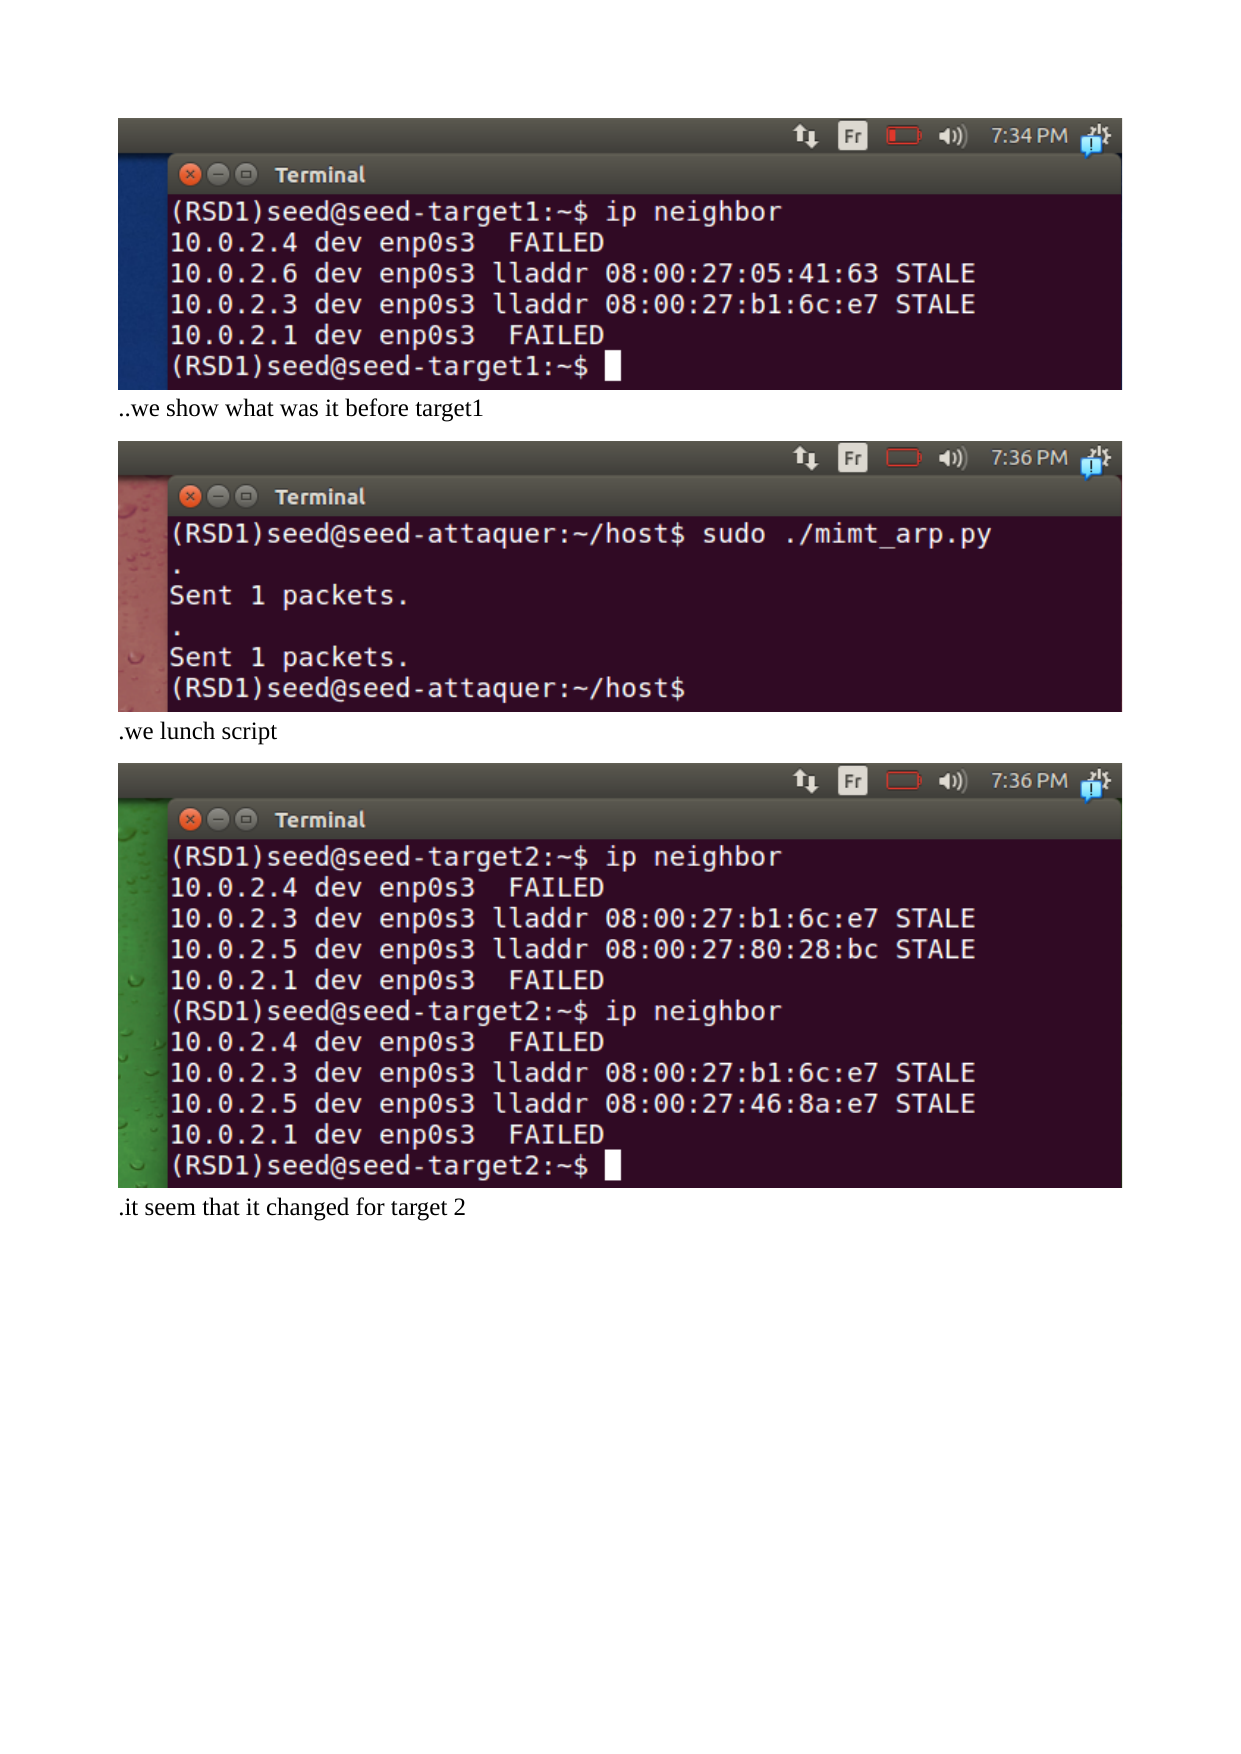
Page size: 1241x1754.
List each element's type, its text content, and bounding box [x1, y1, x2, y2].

text .it seem that it changed for target 2 [118, 1188, 1122, 1221]
picture [118, 118, 1123, 390]
text .we lunch script [118, 712, 1122, 745]
picture [118, 763, 1123, 1188]
text ..we show what was it before target1 [118, 390, 1122, 422]
picture [118, 441, 1123, 712]
